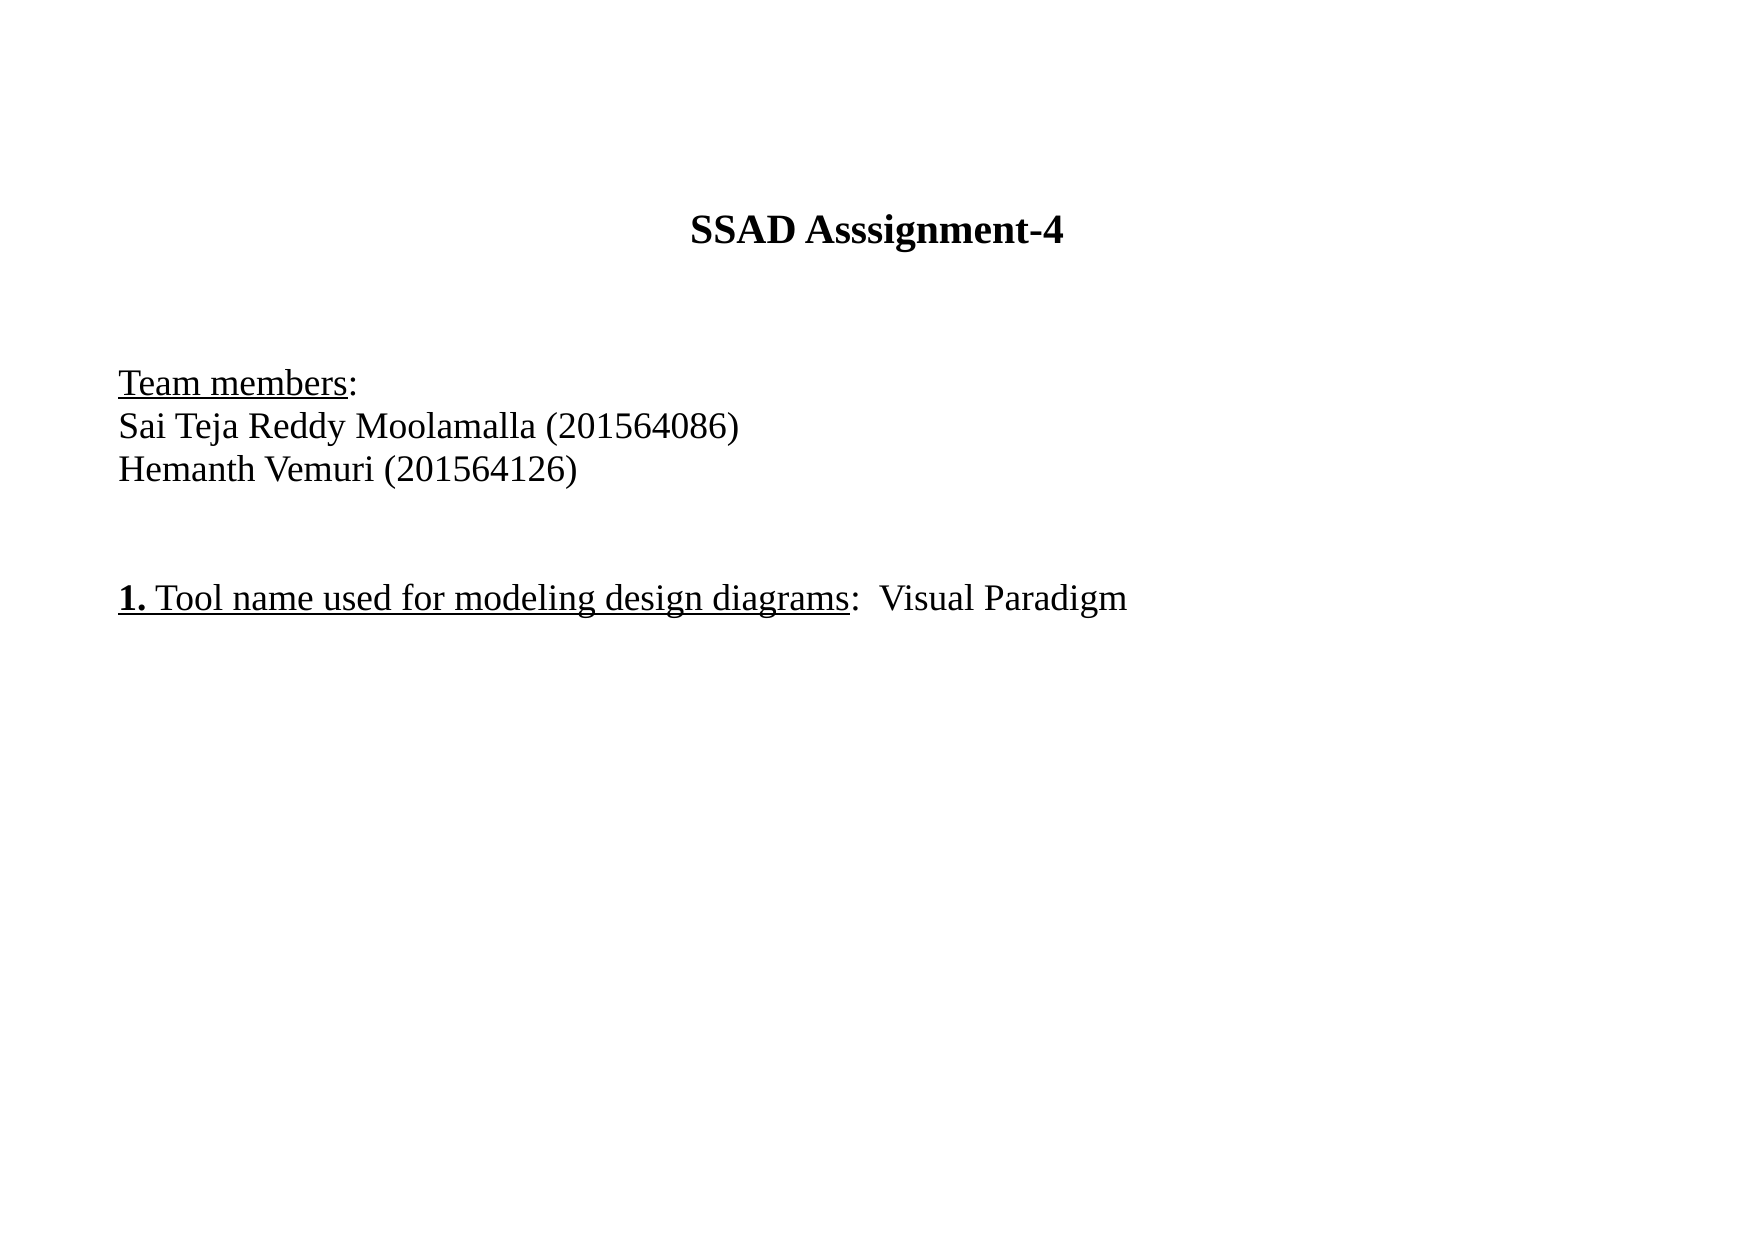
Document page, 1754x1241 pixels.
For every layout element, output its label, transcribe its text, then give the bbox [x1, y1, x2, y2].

text SSAD Asssignment-4 [118, 204, 1636, 252]
text Hemanth Vemuri (201564126) [118, 446, 1636, 489]
text 1. Tool name used for modeling design diagrams: Visual Paradigm [118, 576, 1636, 619]
text Team members: [118, 360, 1636, 403]
text Sai Teja Reddy Moolamalla (201564086) [118, 403, 1636, 446]
